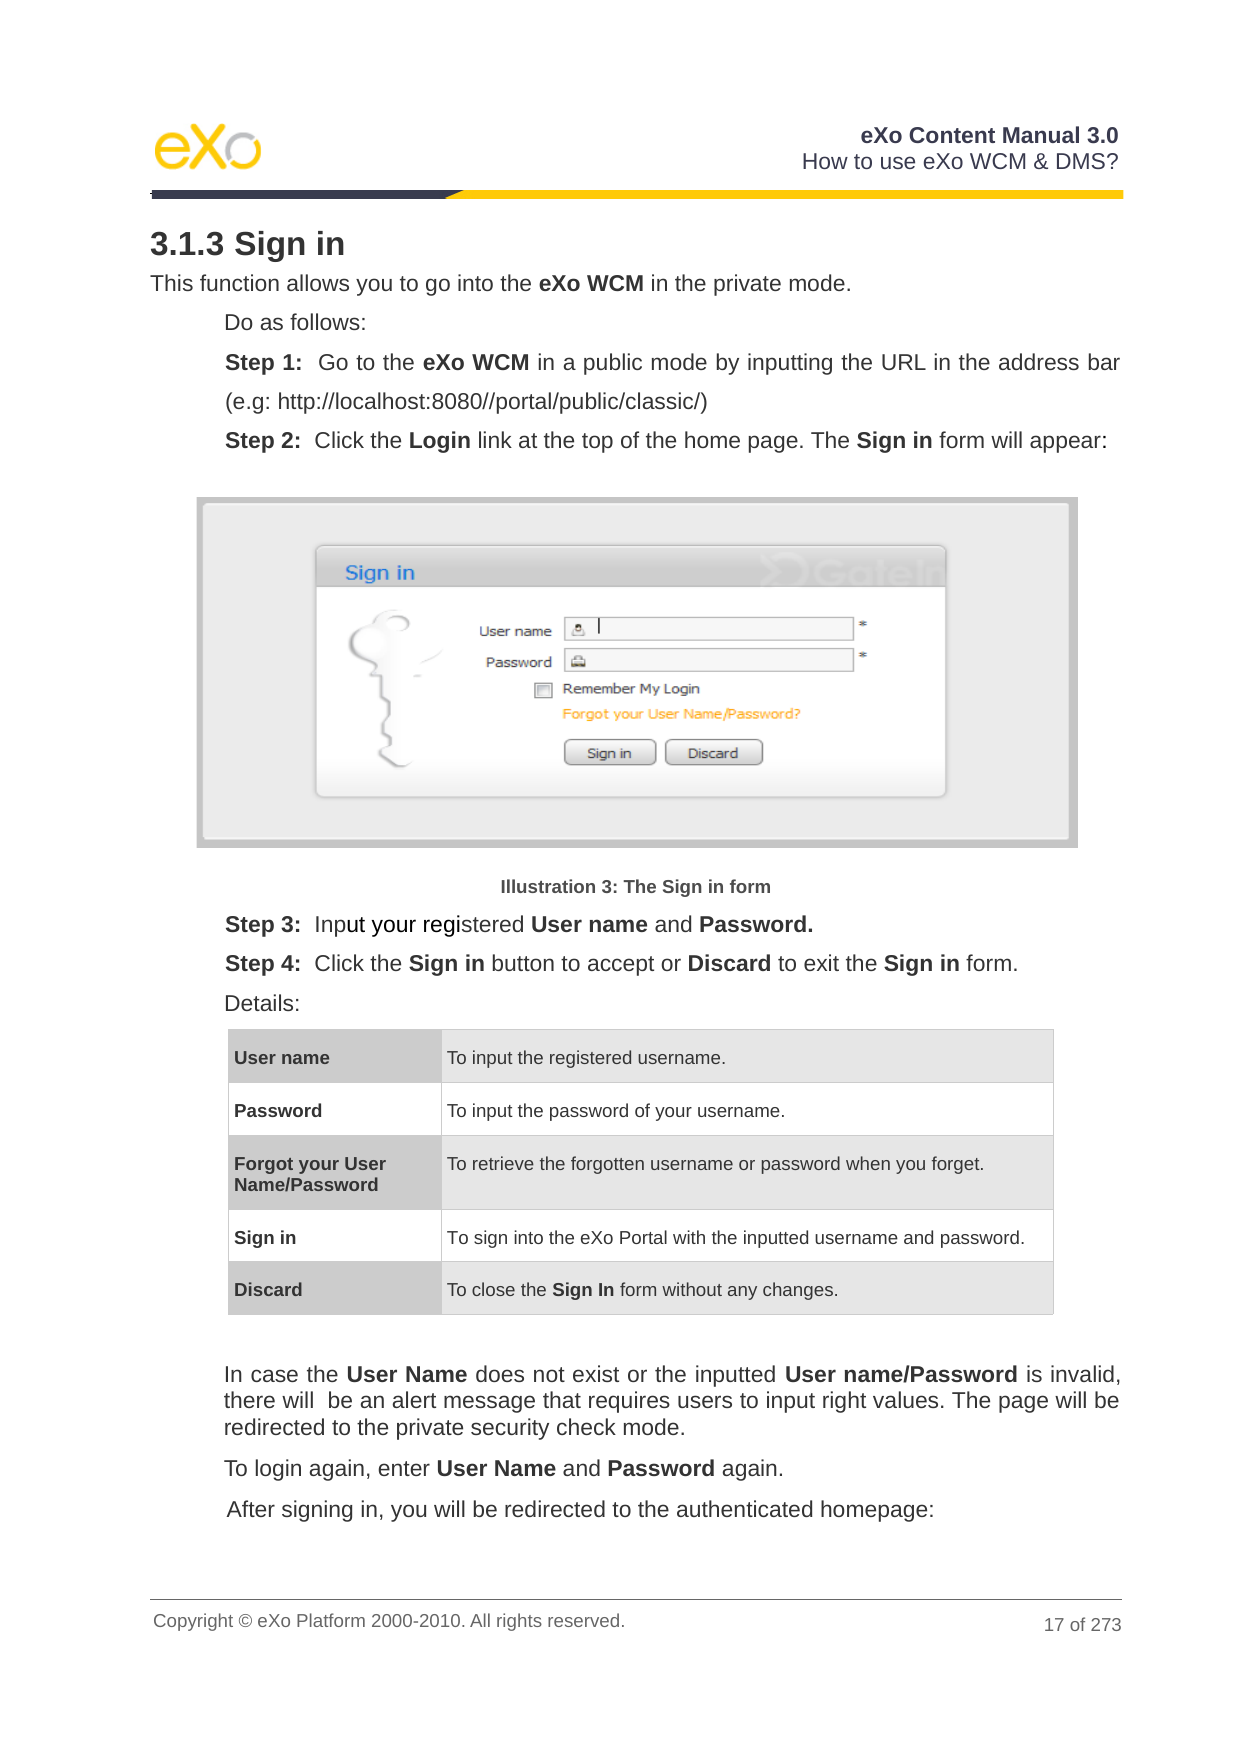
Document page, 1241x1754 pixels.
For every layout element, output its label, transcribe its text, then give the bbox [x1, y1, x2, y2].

table_cell To retrieve the forgotten username or password when you forget. [442, 1136, 1053, 1209]
table_cell Discard [229, 1262, 441, 1314]
table_cell Forgot your User Name/Password [229, 1136, 441, 1209]
picture [151, 190, 1124, 199]
list Step 3: Input your registered User name and Password. [175, 467, 1122, 937]
table_cell To close the Sign In form without any changes. [442, 1262, 1053, 1314]
table_cell To sign into the eXo Portal with the inputted username and password. [442, 1210, 1053, 1261]
text This function allows you to go into the eXo WCM in the private mode. [150, 269, 1122, 296]
text In case the User Name does not exist or the inputted User name/Password is invalid, there will be an alert message that requires users to input right values. The page will be redirected to the private security check mode. [223, 1361, 1122, 1440]
table_cell Password [229, 1083, 441, 1134]
list Step 2: Click the Login link at the top of the home page. The Sign in form will appear: [187, 427, 1122, 454]
table_header User name [229, 1030, 441, 1082]
list Illustration 3: The Sign in form [175, 554, 1097, 898]
list Step 1: Go to the eXo WCM in a public mode by inputting the URL in the address bar (e.g: http://localhost:8080//portal/public/classic/) [187, 348, 1122, 414]
text To login again, enter User Name and Password again. [223, 1455, 1122, 1481]
table_cell To input the password of your username. [442, 1083, 1053, 1134]
picture [155, 123, 262, 170]
table_header To input the registered username. [442, 1030, 1053, 1082]
subtitle Sign in [150, 223, 1122, 262]
list Step 4: Click the Sign in button to accept or Discard to exit the Sign in form. [187, 950, 1122, 977]
text Details: [224, 990, 1122, 1016]
list After signing in, you will be redirected to the authenticated homepage: [189, 1496, 1122, 1523]
picture [196, 497, 1078, 848]
table_cell Sign in [229, 1210, 441, 1261]
text Do as follows: [224, 309, 1122, 335]
